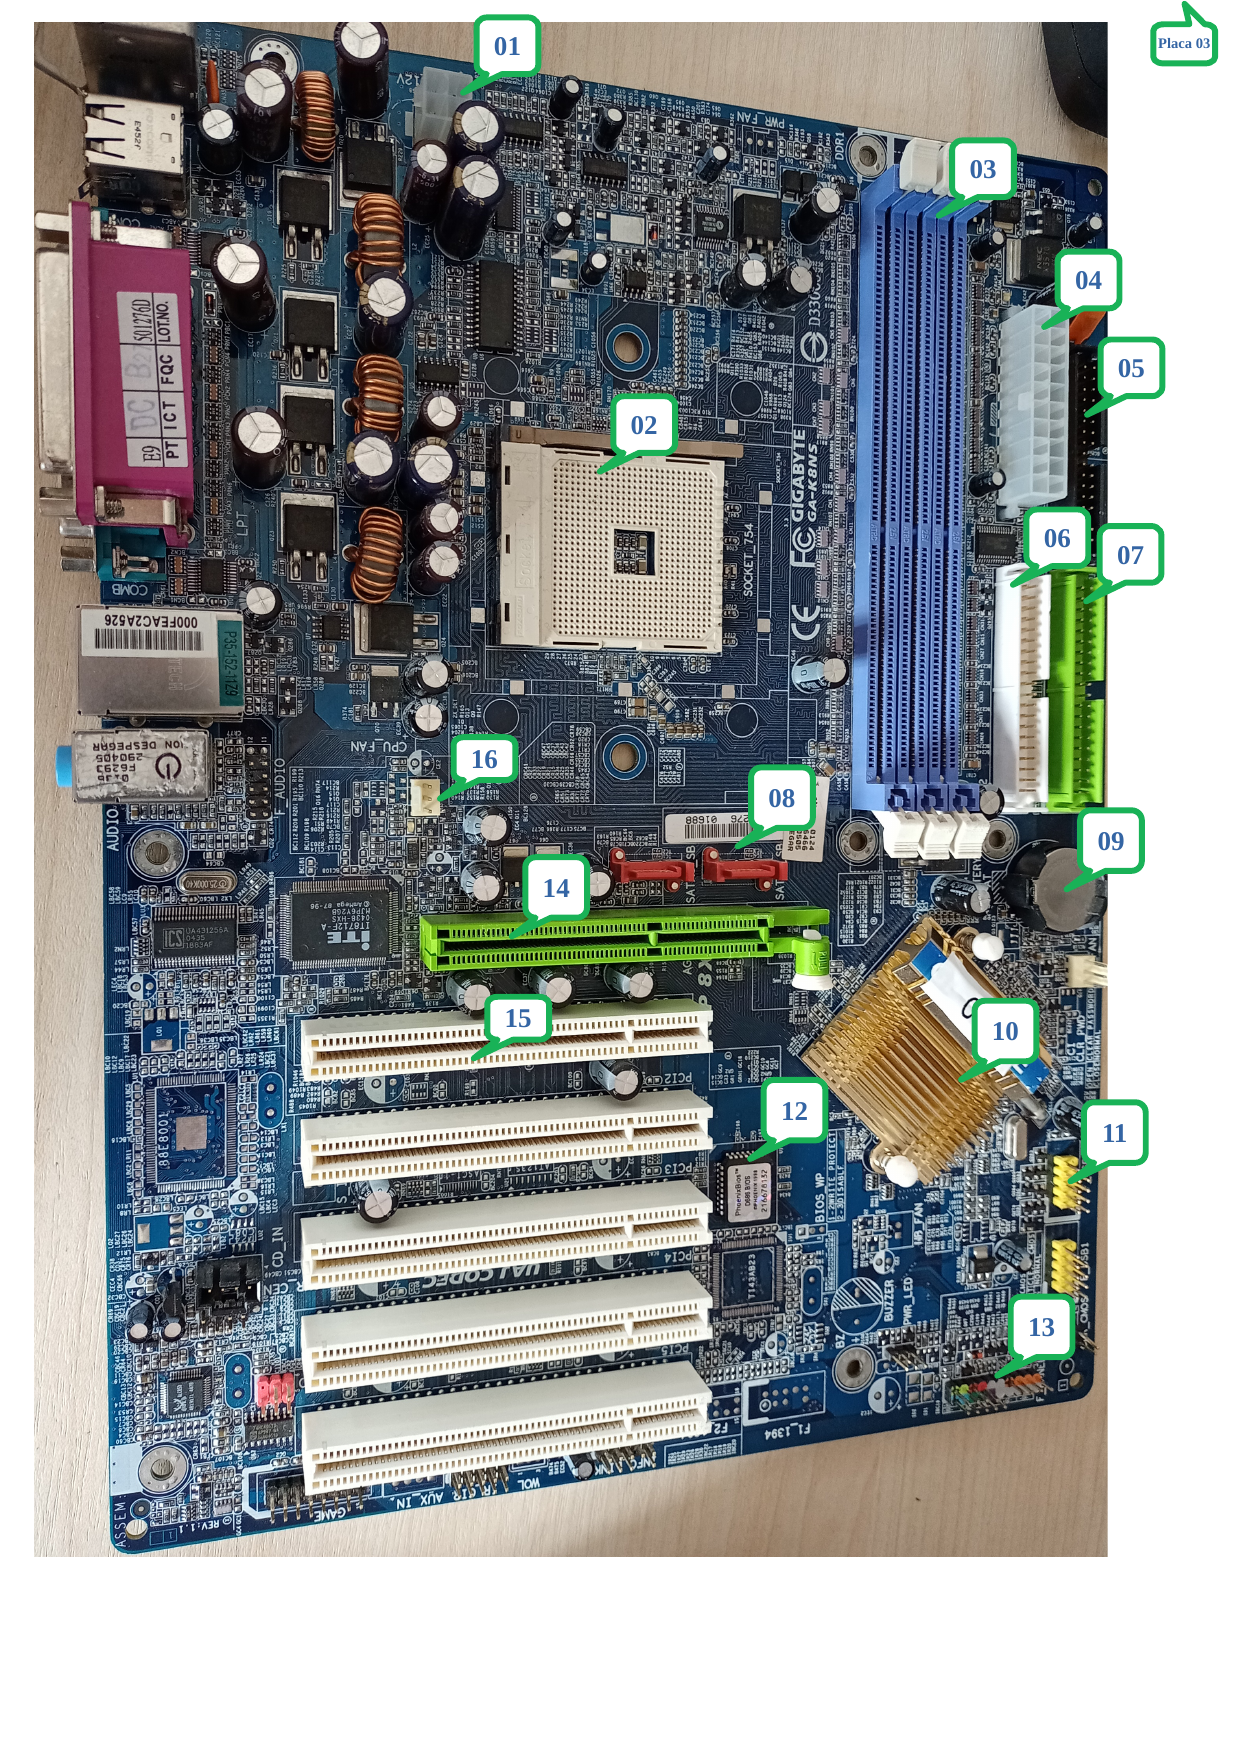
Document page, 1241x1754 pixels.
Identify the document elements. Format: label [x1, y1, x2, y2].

picture [34, 22, 1108, 1557]
